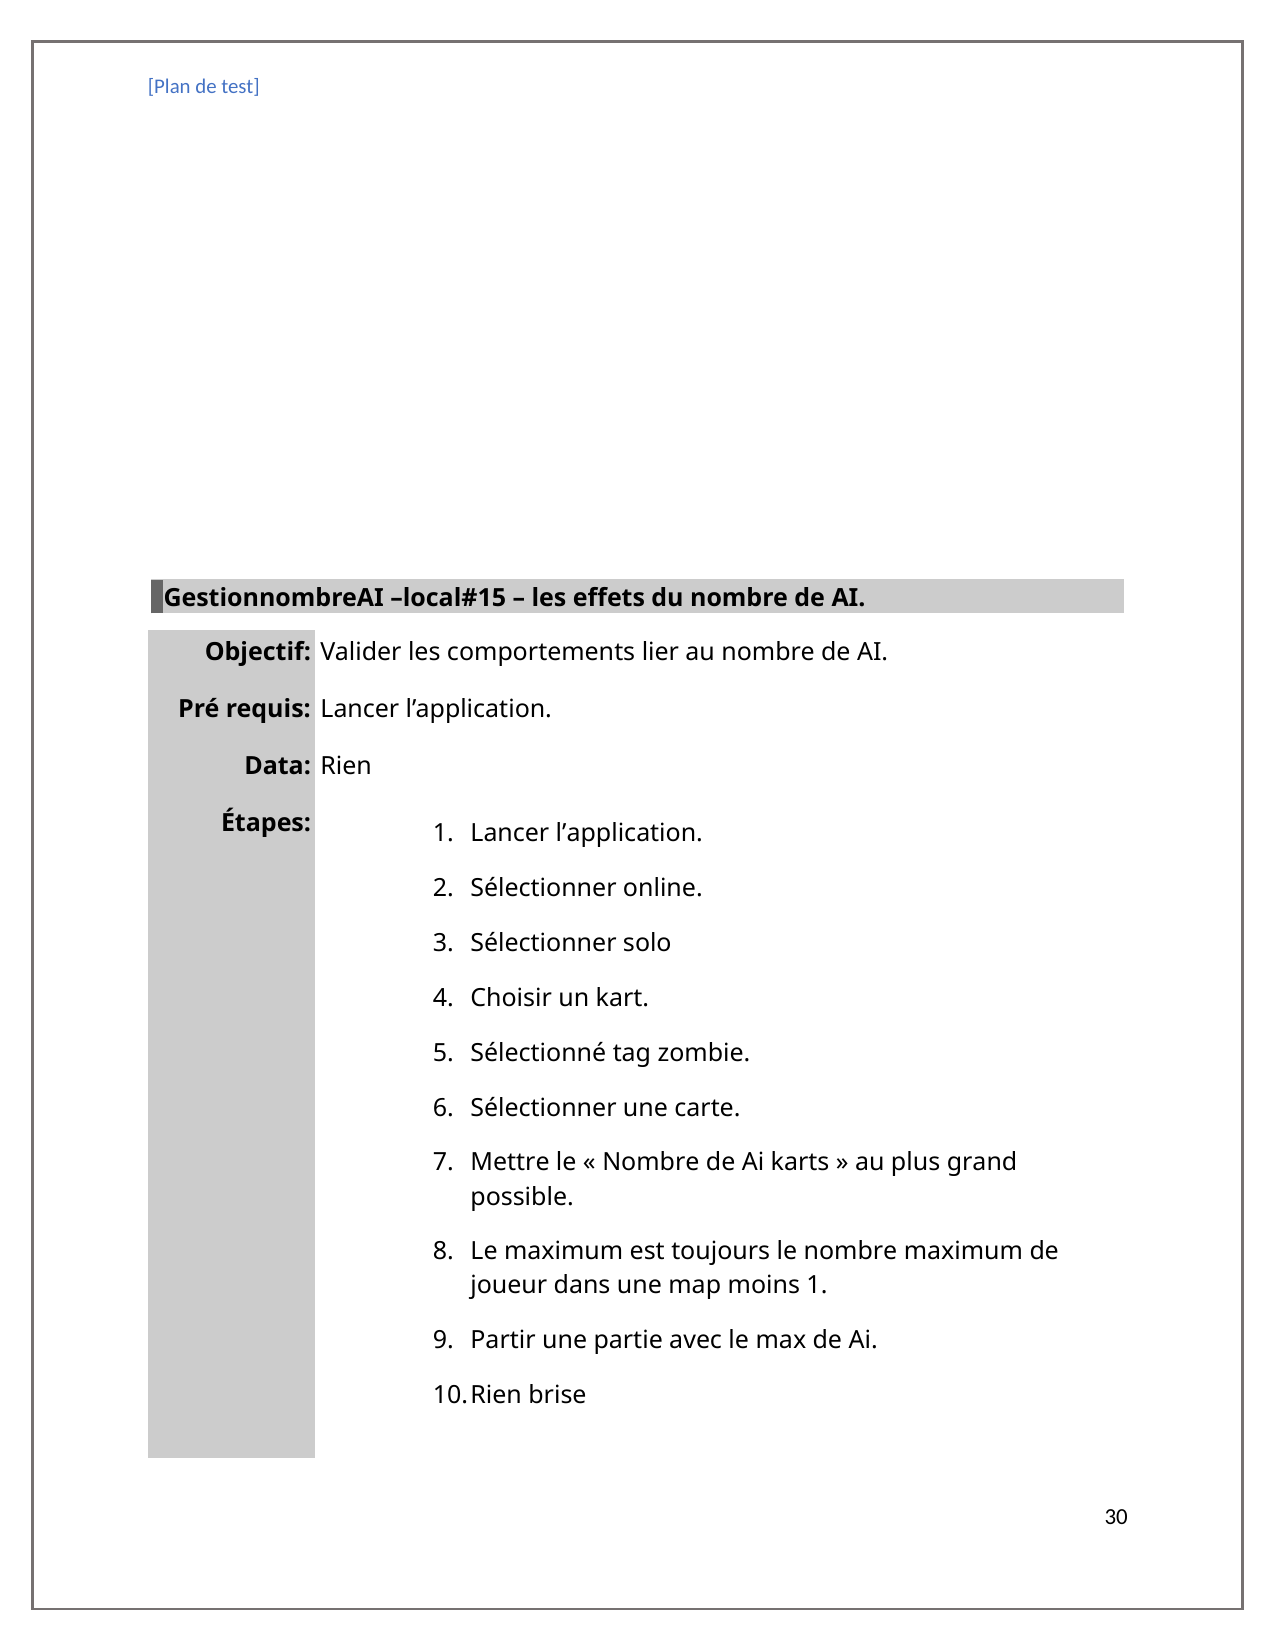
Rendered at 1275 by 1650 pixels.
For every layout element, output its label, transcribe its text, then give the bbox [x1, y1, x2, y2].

table_cell Data: [148, 744, 315, 801]
table_cell Lancer l’application. Sélectionner online. Sélectionner solo Choisir un kart. Sélectionné tag zombie. Sélectionner une carte. Mettre le « Nombre de Ai karts » au plus grand possible. Le maximum est toujours le nombre maximum de joueur dans une map moins 1. Partir une partie avec le max de Ai. Rien brise [315, 801, 1127, 1458]
table_cell Lancer l’application. [315, 687, 1127, 744]
table_cell Rien [315, 744, 1127, 801]
subtitle GestionnombreAI –local#15 – les effets du nombre de AI. [151, 579, 1124, 613]
table_header Valider les comportements lier au nombre de AI. [315, 630, 1127, 687]
table_header Objectif: [148, 630, 315, 687]
table_cell Pré requis: [148, 687, 315, 744]
table_cell Étapes: [148, 801, 315, 1458]
